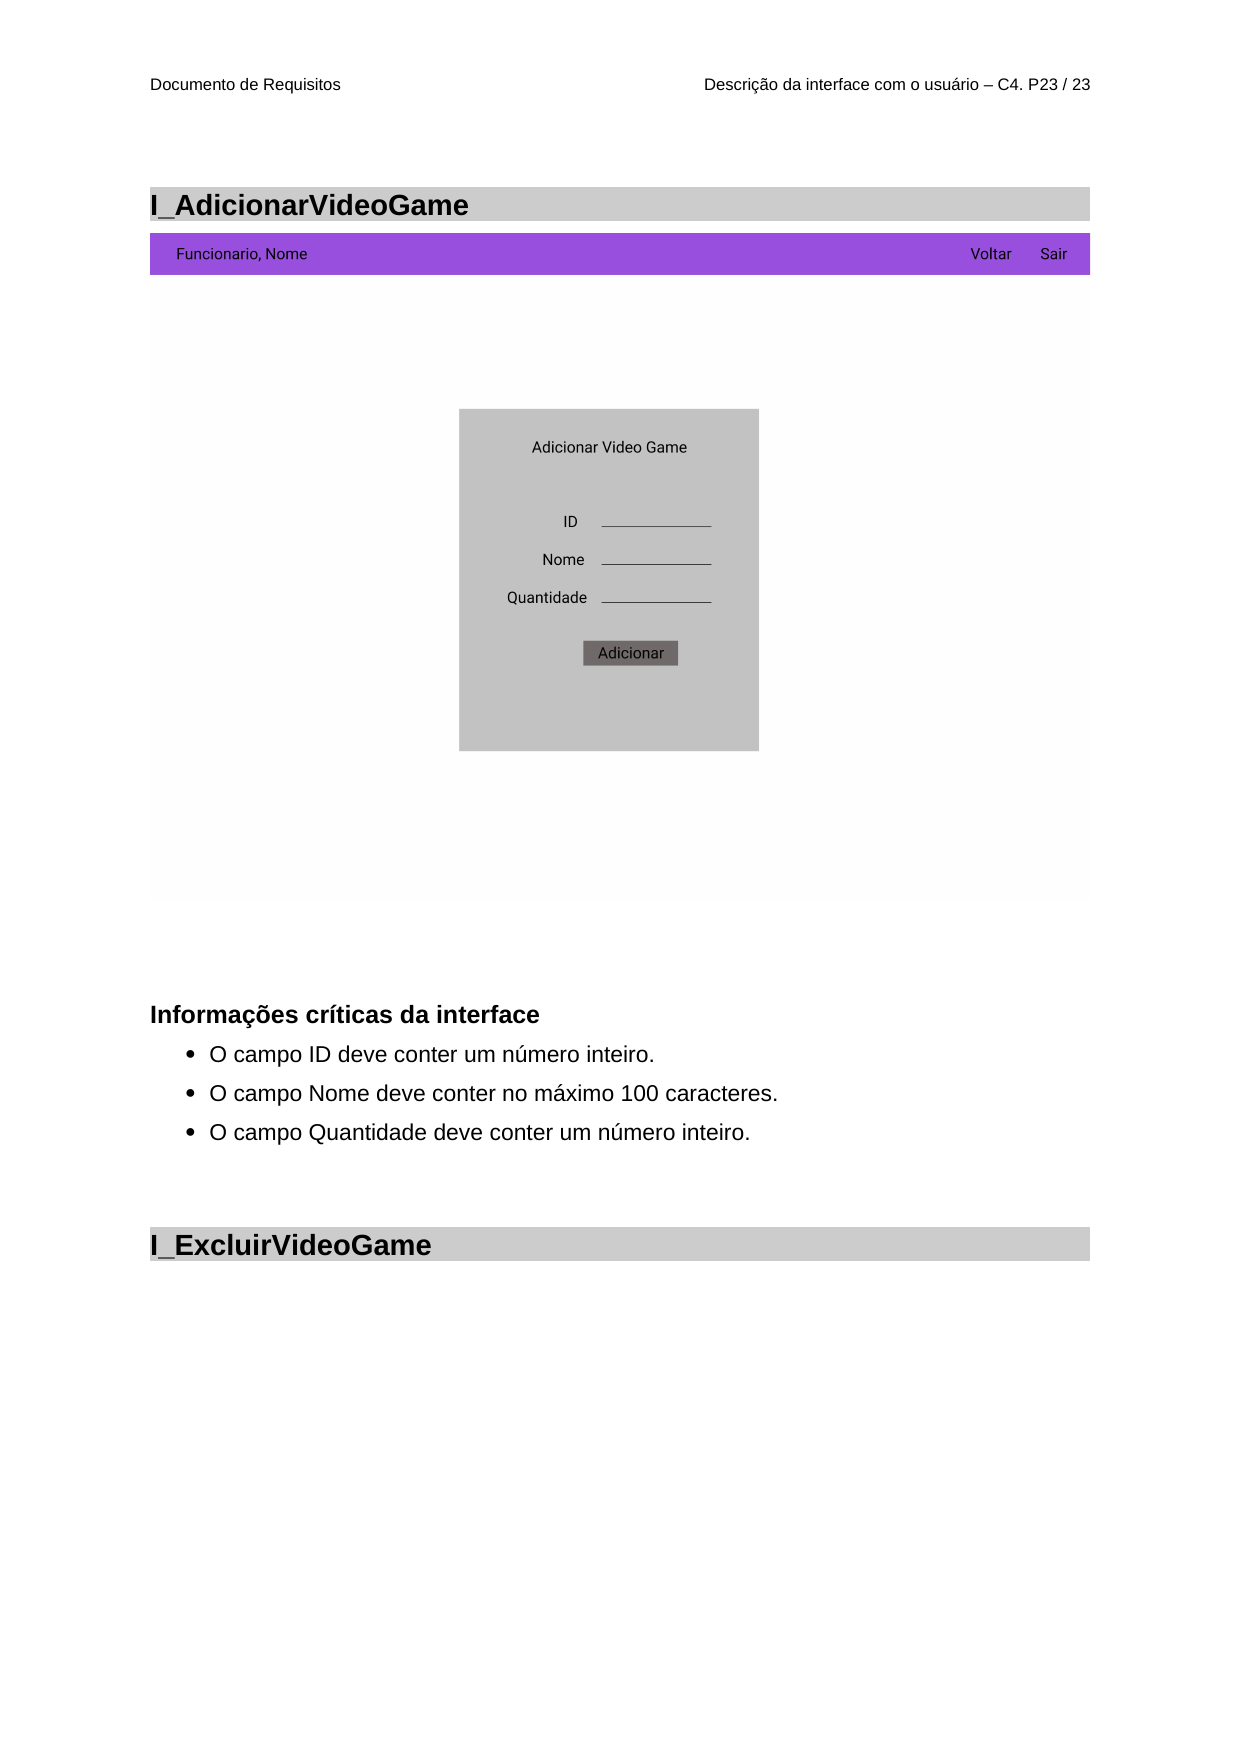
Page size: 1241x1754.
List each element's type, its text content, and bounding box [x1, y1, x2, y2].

list O campo ID deve conter um número inteiro. [186, 1041, 1090, 1067]
picture [150, 233, 1091, 902]
subtitle I_AdicionarVideoGame [150, 187, 1090, 221]
subtitle I_ExcluirVideoGame [150, 1227, 1090, 1261]
list O campo Quantidade deve conter um número inteiro. [186, 1118, 1090, 1145]
list O campo Nome deve conter no máximo 100 caracteres. [186, 1080, 1090, 1106]
subtitle Informações críticas da interface [150, 999, 1090, 1028]
